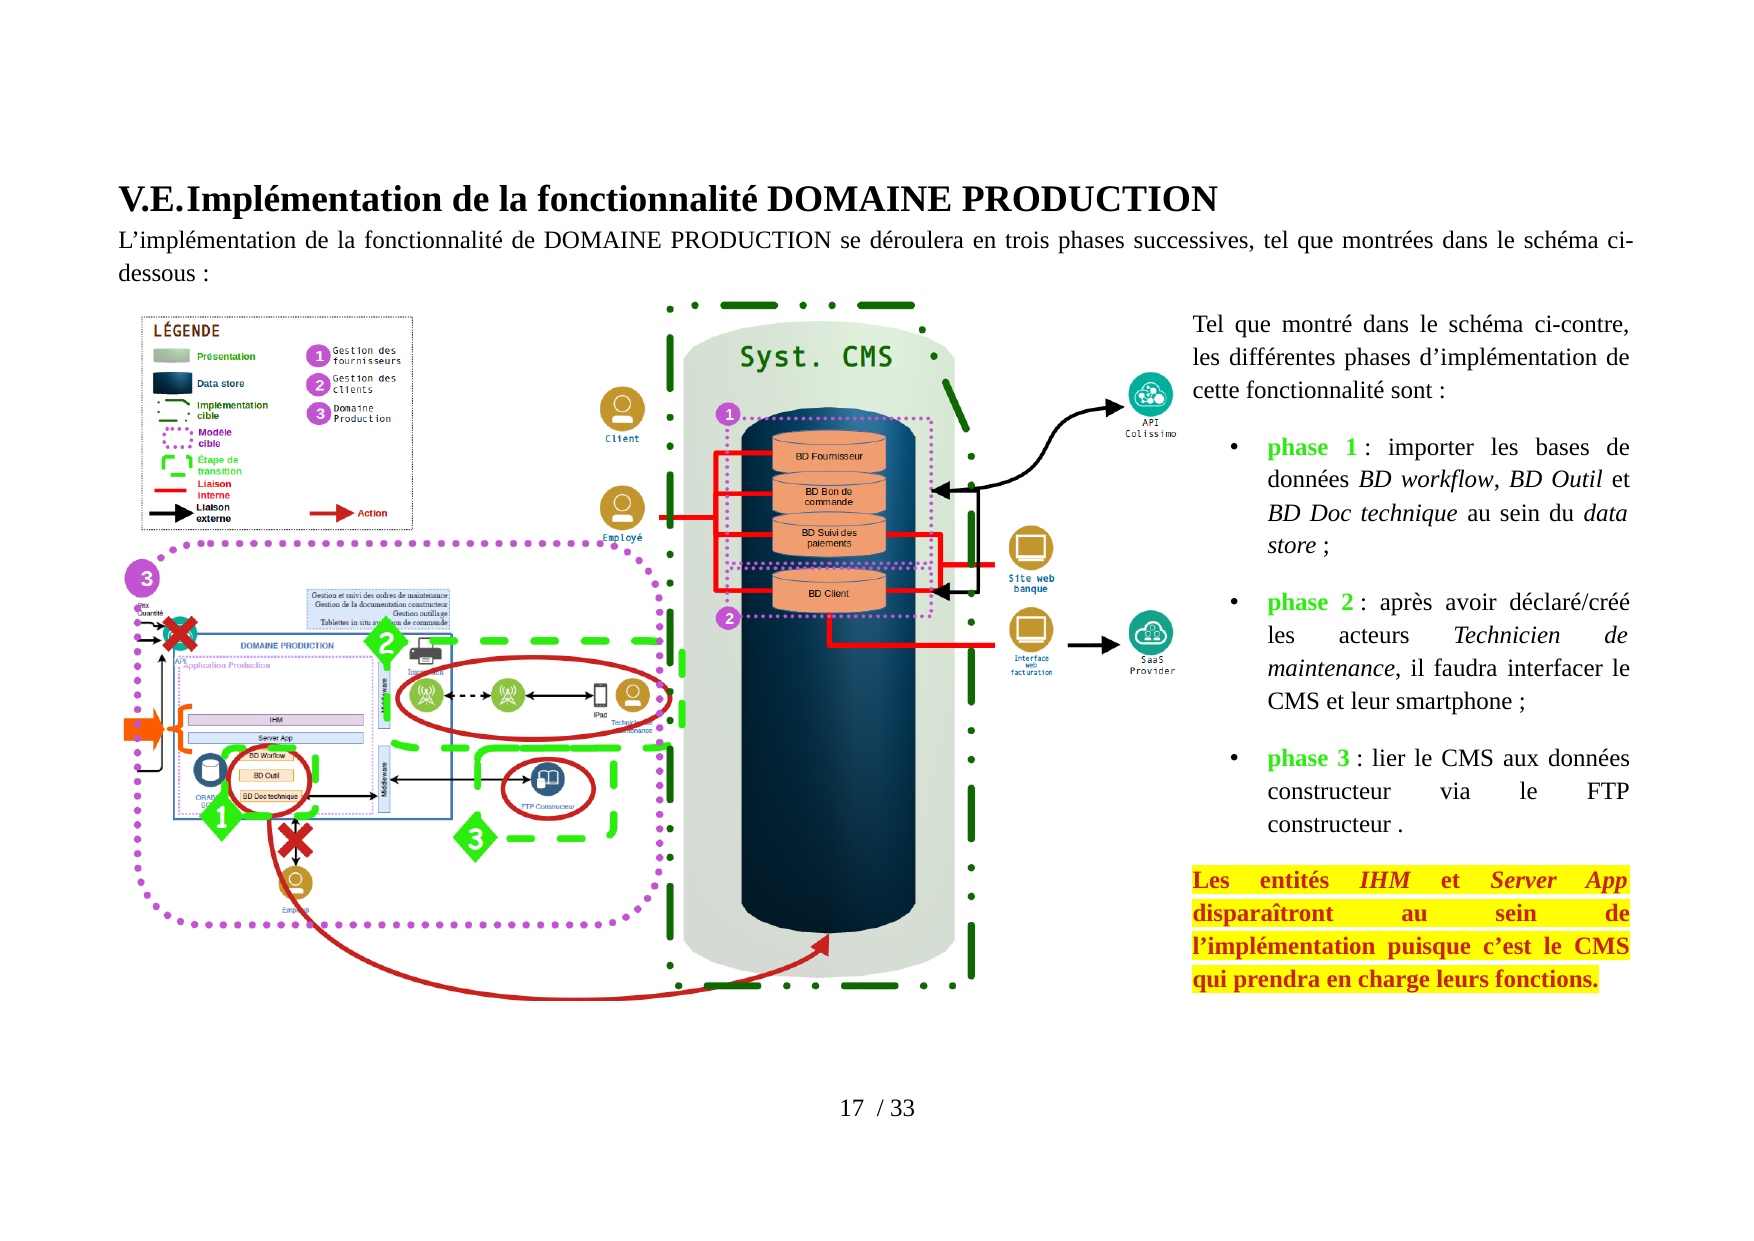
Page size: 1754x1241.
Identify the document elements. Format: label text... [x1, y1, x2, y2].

table_header [118, 291, 1187, 1015]
table_header Tel que montré dans le schéma ci-contre, les différentes phases d’implémentation de cette fonctionnalité sont : phase 1 : importer les bases de données BD workflow, BD Outil et BD Doc technique au sein du data store ; phase 2 : après avoir déclaré/créé les acteurs Technicien de maintenance, il faudra interfacer le CMS et leur smartphone ; phase 3 : lier le CMS aux données constructeur via le FTP constructeur . Les entités IHM et Server App disparaîtront au sein de l’implémentation puisque c’est le CMS qui prendra en charge leurs fonctions. [1187, 291, 1636, 1015]
text L’implémentation de la fonctionnalité de DOMAINE PRODUCTION se déroulera en trois phases successives, tel que montrées dans le schéma ci-dessous : [118, 225, 1636, 287]
subtitle Implémentation de la fonctionnalité DOMAINE PRODUCTION [118, 176, 1636, 219]
picture [123, 297, 1181, 1001]
